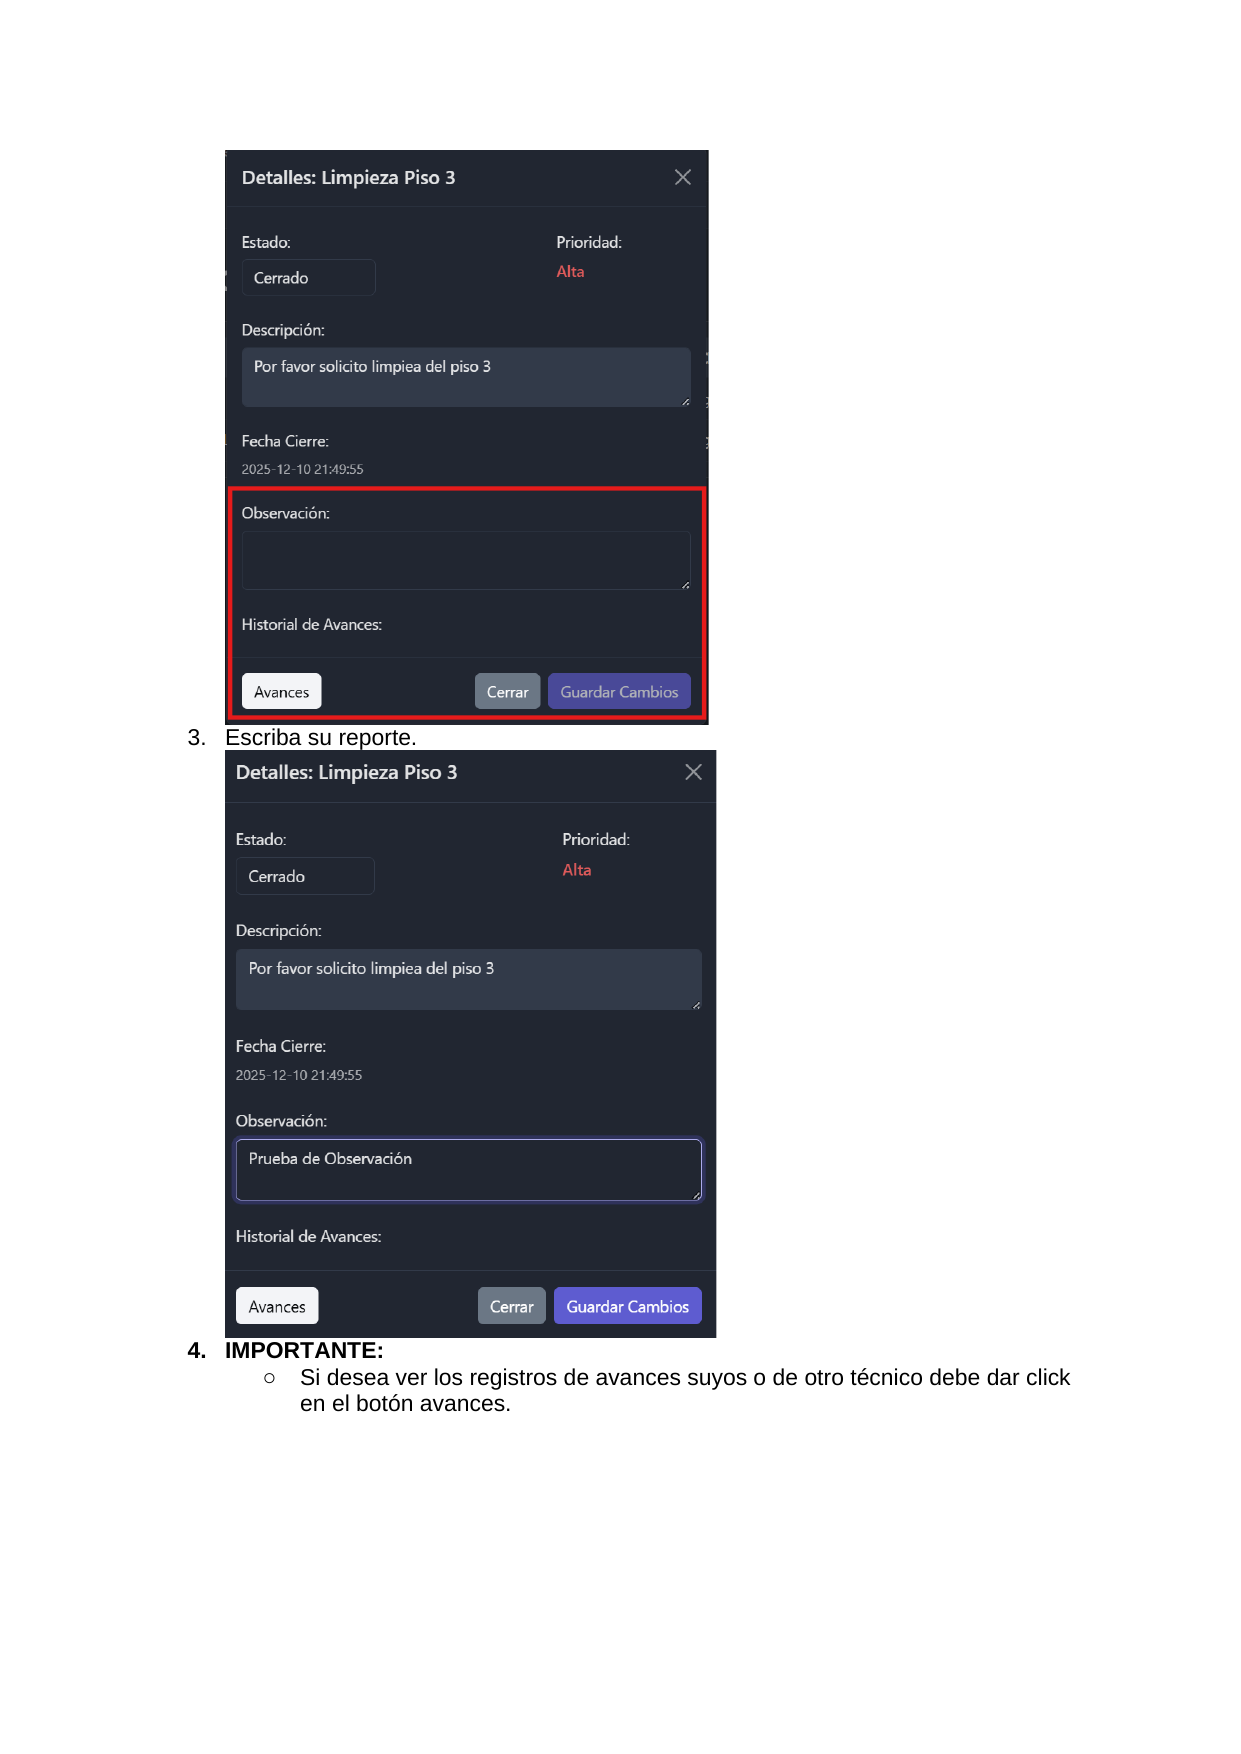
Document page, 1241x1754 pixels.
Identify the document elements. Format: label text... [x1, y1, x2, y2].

list [709, 150, 1090, 724]
picture [225, 150, 709, 725]
list [187, 150, 225, 724]
list Si desea ver los registros de avances suyos o de otro técnico debe dar click en el botón avances. [262, 1364, 1090, 1417]
list Escriba su reporte. [187, 724, 1090, 1337]
picture [225, 750, 717, 1338]
list IMPORTANTE: [187, 1337, 1090, 1364]
